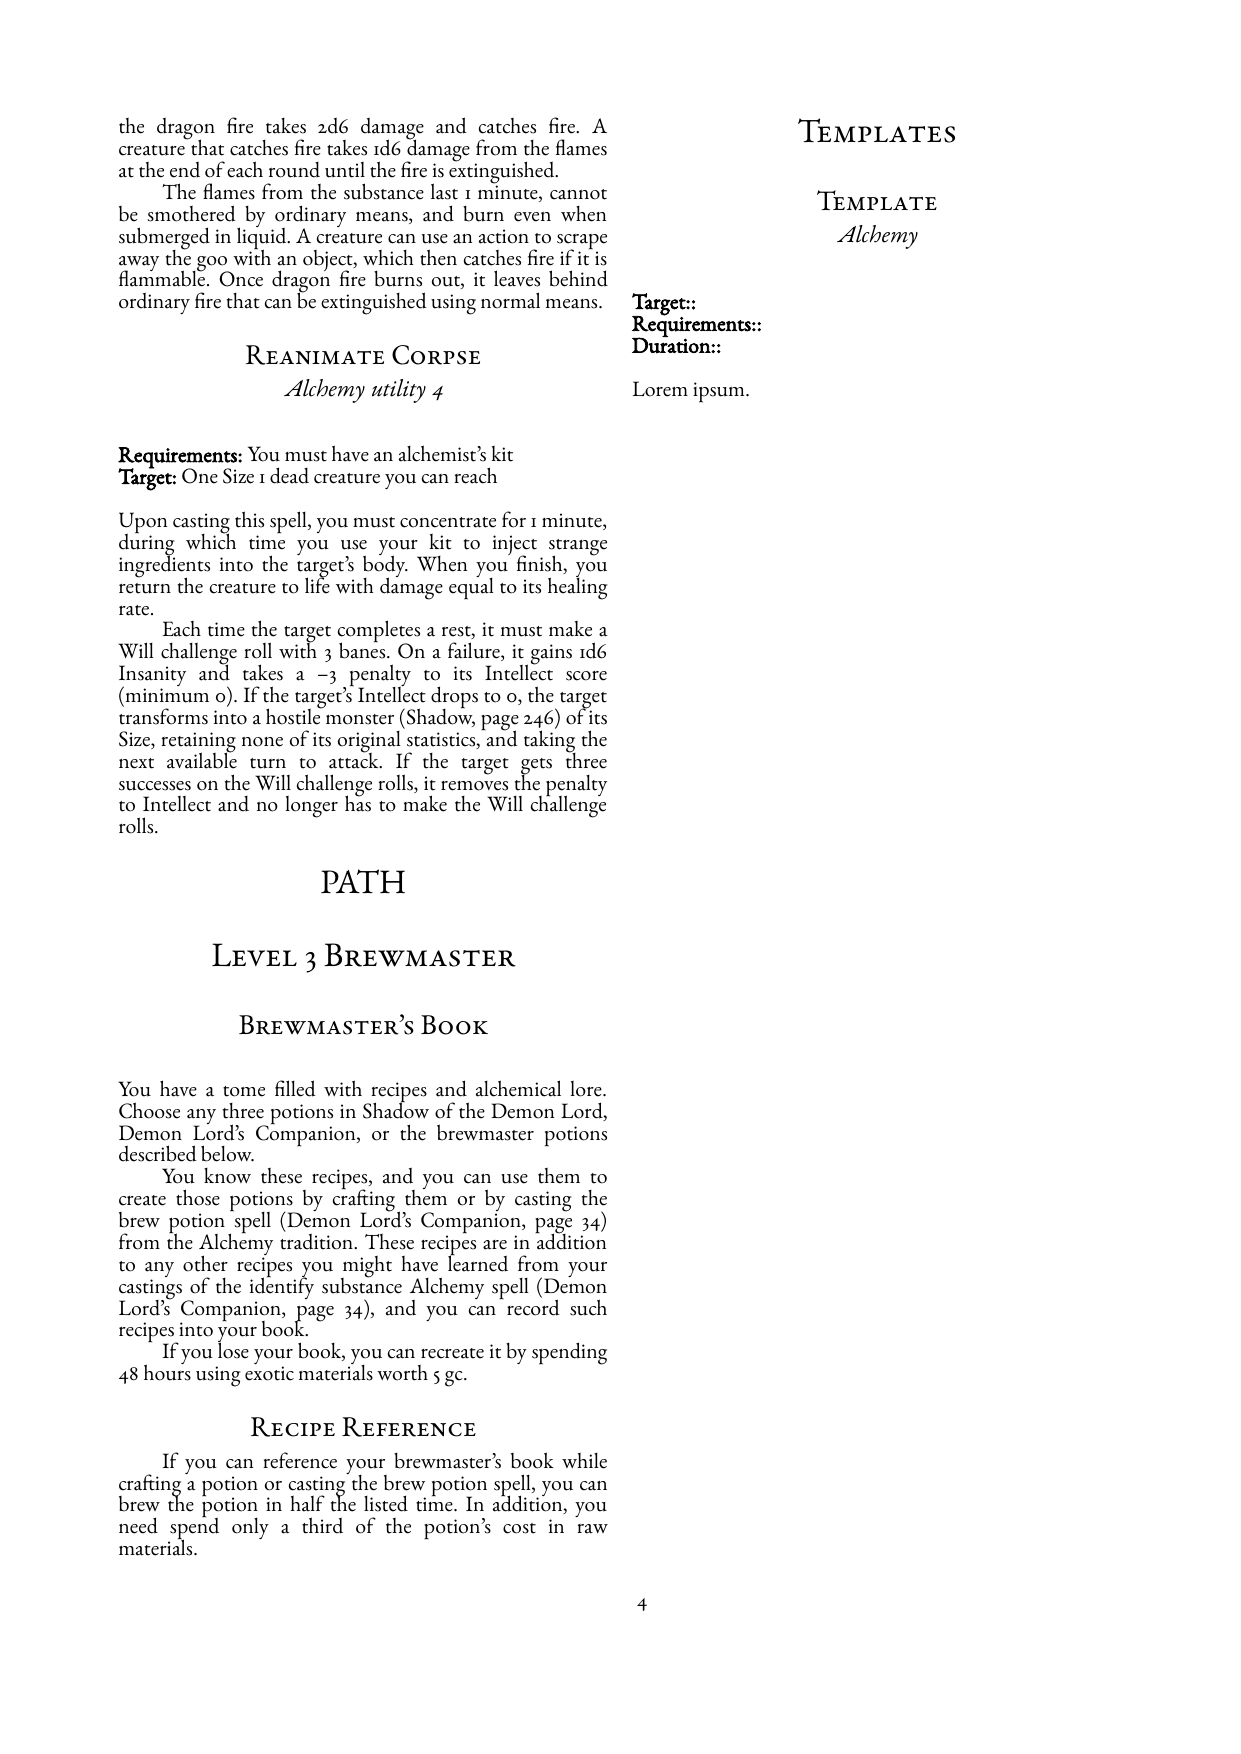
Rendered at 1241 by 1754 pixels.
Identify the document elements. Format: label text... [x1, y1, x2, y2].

subtitle Alchemy utility 4 [118, 379, 608, 403]
text If you lose your book, you can recreate it by spending 48 hours using exotic materials worth 5 gc. [118, 1343, 608, 1387]
text Upon casting this spell, you must concentrate for 1 minute, during which time you use your kit to inject strange ingredients into the target’s body. When you finish, you return the creature to life with damage equal to its healing rate. [118, 502, 608, 621]
text If you can reference your brewmaster’s book while crafting a potion or casting the brew potion spell, you can brew the potion in half the listed time. In addition, you need spend only a third of the potion’s cost in raw materials. [118, 1451, 608, 1562]
subtitle Level 3 Brewmaster [118, 942, 608, 976]
subtitle Alchemy [632, 225, 1122, 249]
subtitle Recipe Reference [118, 1416, 608, 1445]
list Target: One Size 1 dead creature you can reach [118, 468, 608, 490]
list Requirements:: [640, 315, 1122, 337]
list Requirements:: [632, 326, 664, 337]
list Duration:: [632, 337, 1122, 359]
subtitle Brewmaster’s Book [118, 1014, 608, 1043]
subtitle Templates [632, 118, 1122, 152]
text Each time the target completes a rest, it must make a Will challenge roll with 3 banes. On a failure, it gains 1d6 Insanity and takes a –3 penalty to its Intellect score (minimum 0). If the target’s Intellect drops to 0, the target transforms into a hostile monster (Shadow, page 246) of its Size, retaining none of its original statistics, and taking the next available turn to attack. If the target gets three successes on the Will challenge rolls, it removes the penalty to Intellect and no longer has to make the Will challenge rolls. [118, 621, 608, 840]
text You have a tome filled with recipes and alchemical lore. Choose any three potions in Shadow of the Demon Lord, Demon Lord’s Companion, or the brewmaster potions described below. [118, 1061, 608, 1168]
subtitle Template [632, 191, 1122, 219]
text Lorem ipsum. [632, 371, 1122, 402]
subtitle Reanimate Corpse [118, 344, 608, 373]
text the dragon fire takes 2d6 damage and catches fire. A creature that catches fire takes 1d6 damage from the flames at the end of each round until the fire is extinguished. [118, 118, 608, 184]
subtitle PATH [118, 869, 608, 903]
text The flames from the substance last 1 minute, cannot be smothered by ordinary means, and burn even when submerged in liquid. A creature can use an action to scrape away the goo with an object, which then catches fire if it is flammable. Once dragon fire burns out, it leaves behind ordinary fire that can be extinguished using normal means. [118, 184, 608, 315]
list Target:: [632, 279, 1122, 315]
list Requirements: You must have an alchemist’s kit [118, 433, 608, 468]
text You know these recipes, and you can use them to create those potions by crafting them or by casting the brew potion spell (Demon Lord’s Companion, page 34) from the Alchemy tradition. These recipes are in addition to any other recipes you might have learned from your castings of the identify substance Alchemy spell (Demon Lord’s Companion, page 34), and you can record such recipes into your book. [118, 1168, 608, 1343]
